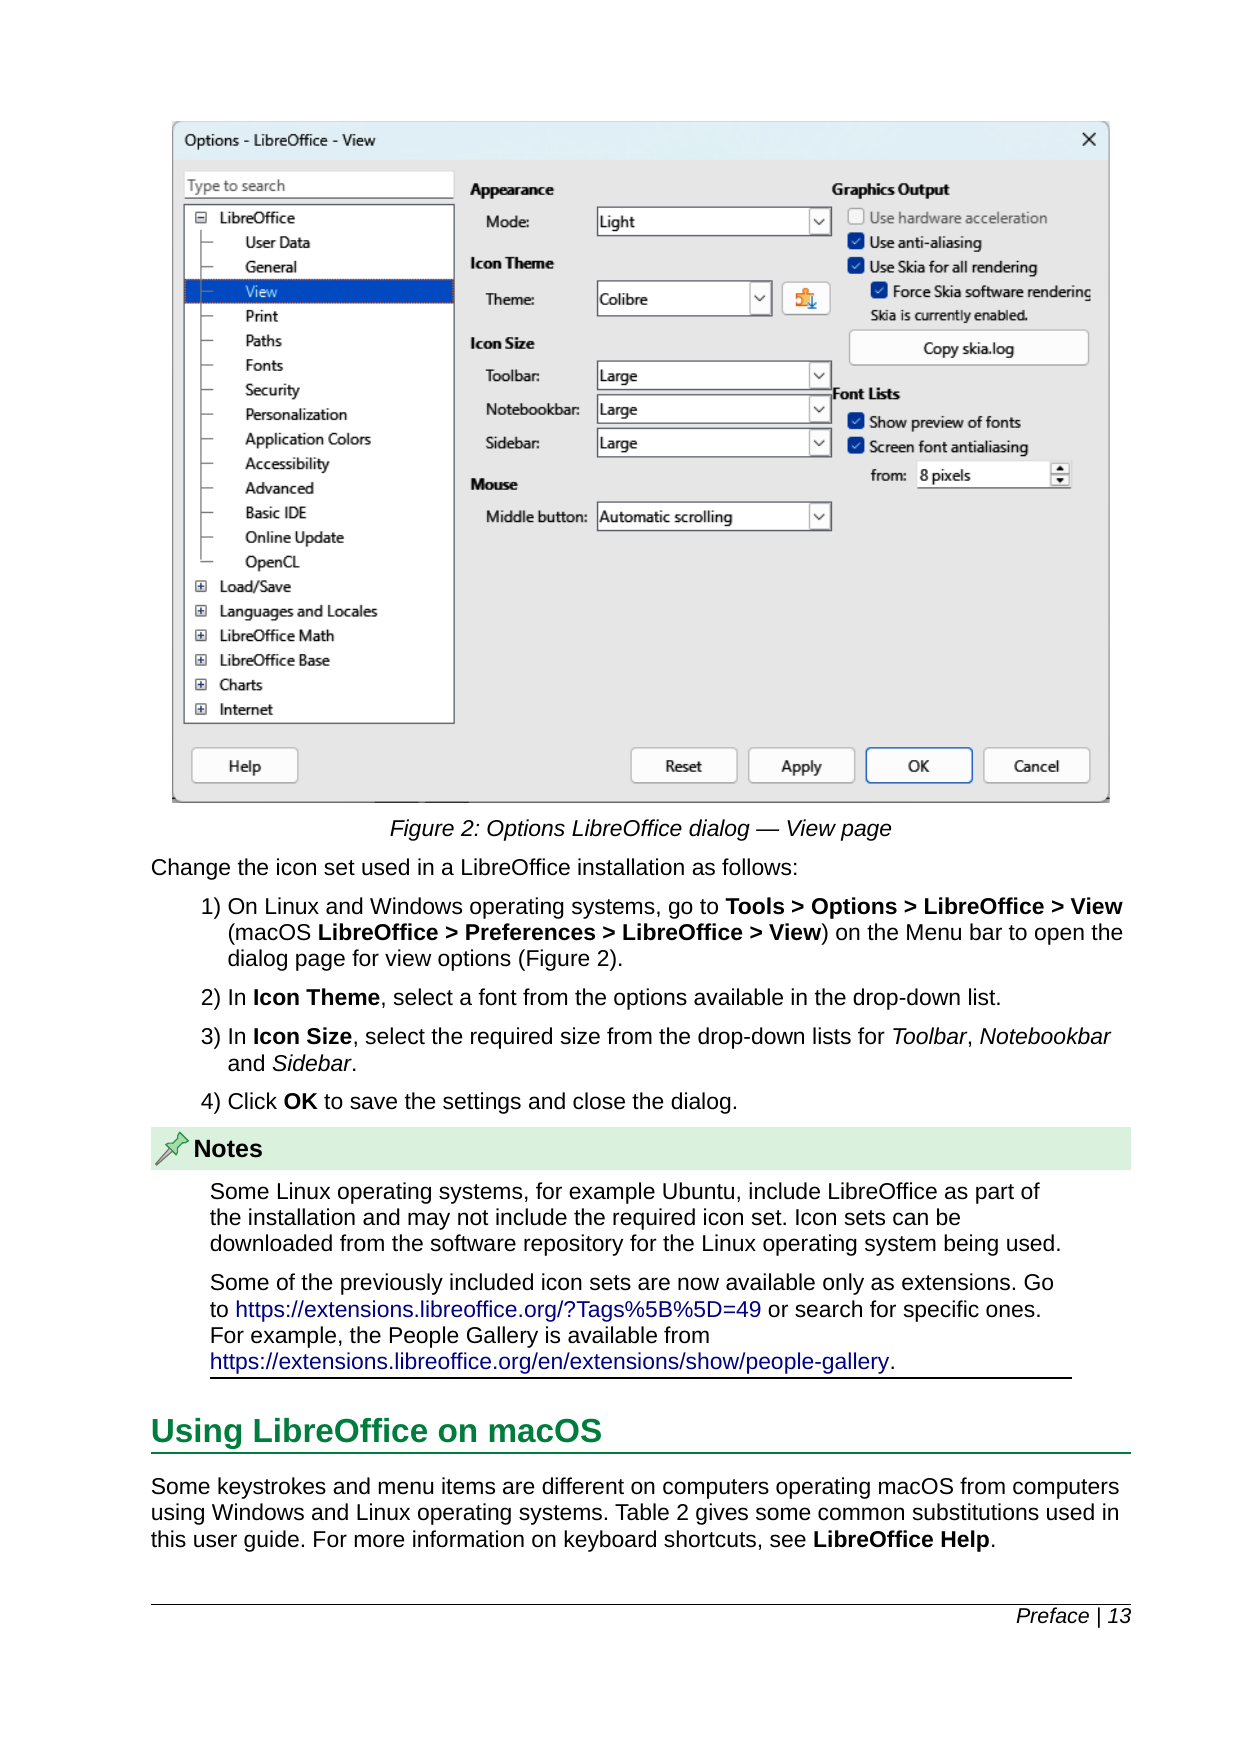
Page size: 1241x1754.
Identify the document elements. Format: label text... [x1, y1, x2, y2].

list On Linux and Windows operating systems, go to Tools > Options > LibreOffice > View (macOS LibreOffice > Preferences > LibreOffice > View) on the Menu bar to open the dialog page for view options (Figure 2). [227, 893, 1131, 972]
text Figure 2: Options LibreOffice dialog — View page [172, 815, 1109, 841]
subtitle Notes [151, 1127, 1131, 1170]
text Some Linux operating systems, for example Ubuntu, include LibreOffice as part of the installation and may not include the required icon set. Icon sets can be downloaded from the software repository for the Linux operating system being used. [209, 1178, 1072, 1257]
subtitle Using LibreOffice on macOS [151, 1411, 1131, 1452]
list In Icon Size, select the required size from the drop-down lists for Toolbar, Notebookbar and Sidebar. [227, 1023, 1131, 1076]
text Some keystrokes and menu items are different on computers operating macOS from computers using Windows and Linux operating systems. Table 2 gives some common substitutions used in this user guide. For more information on keyboard shortcuts, see LibreOffice Help. [151, 1473, 1131, 1552]
text Change the icon set used in a LibreOffice installation as follows: [151, 854, 1131, 880]
text Some of the previously included icon sets are now available only as extensions. Go to https://extensions.libreoffice.org/?Tags%5B%5D=49 or search for specific ones. For example, the People Gallery is available from https://extensions.libreoffice.org/en/extensions/show/people-gallery. [209, 1269, 1072, 1379]
list Click OK to save the settings and close the dialog. [227, 1088, 1131, 1115]
list In Icon Theme, select a font from the options available in the drop-down list. [227, 984, 1131, 1011]
